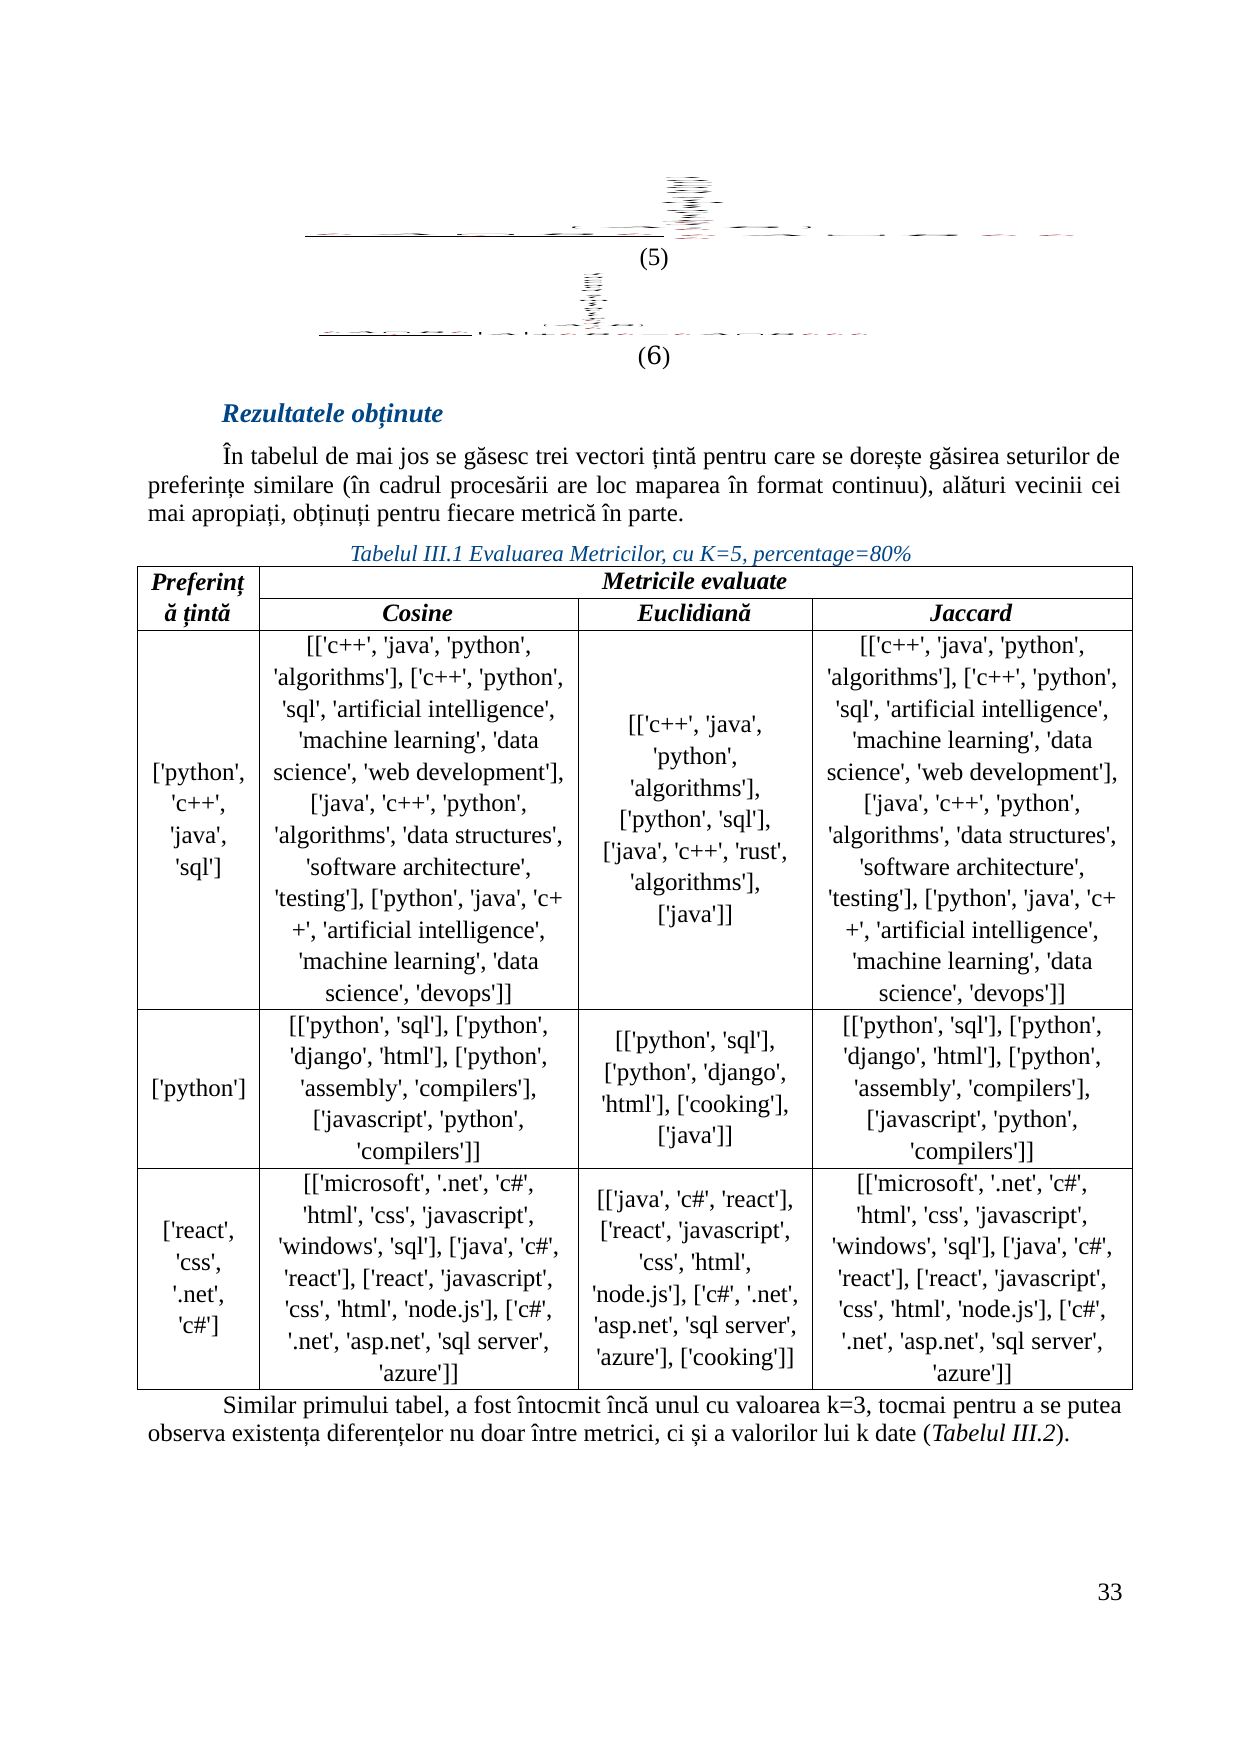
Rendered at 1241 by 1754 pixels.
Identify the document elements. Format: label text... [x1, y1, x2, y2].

table_cell [['c++', 'java', 'python', 'algorithms'], ['c++', 'python', 'sql', 'artificial intelligence', 'machine learning', 'data science', 'web development'], ['java', 'c++', 'python', 'algorithms', 'data structures', 'software architecture', 'testing'], ['python', 'java', 'c++', 'artificial intelligence', 'machine learning', 'data science', 'devops']] [813, 631, 1132, 1009]
text Similar primului tabel, a fost întocmit încă unul cu valoarea k=3, tocmai pentru a se putea observa existența diferențelor nu doar între metrici, ci și a valorilor lui k date (Tabelul III.2). [148, 1390, 1122, 1447]
table_header Preferință țintă [138, 567, 259, 630]
table_cell ['python', 'c++', 'java', 'sql'] [138, 631, 259, 1009]
text În tabelul de mai jos se găsesc trei vectori țintă pentru care se dorește găsirea seturilor de preferințe similare (în cadrul procesării are loc maparea în format continuu), alături vecinii cei mai apropiați, obținuți pentru fiecare metrică în parte. [148, 441, 1122, 527]
table_cell Euclidiană [579, 599, 812, 630]
table_cell [['microsoft', '.net', 'c#', 'html', 'css', 'javascript', 'windows', 'sql'], ['java', 'c#', 'react'], ['react', 'javascript', 'css', 'html', 'node.js'], ['c#', '.net', 'asp.net', 'sql server', 'azure']] [260, 1169, 578, 1389]
subtitle Rezultatele obținute [221, 397, 1122, 428]
table_header Metricile evaluate [260, 567, 1132, 598]
table_cell Cosine [260, 599, 578, 630]
table_cell [['c++', 'java', 'python', 'algorithms'], ['python', 'sql'], ['java', 'c++', 'rust', 'algorithms'], ['java']] [579, 631, 812, 1009]
table_cell [['python', 'sql'], ['python', 'django', 'html'], ['cooking'], ['java']] [579, 1010, 812, 1168]
table_cell [['python', 'sql'], ['python', 'django', 'html'], ['python', 'assembly', 'compilers'], ['javascript', 'python', 'compilers']] [813, 1010, 1132, 1168]
table_cell ['react', 'css', '.net', 'c#'] [138, 1169, 259, 1389]
text Tabelul III.1 Evaluarea Metricilor, cu K=5, percentage=80% [148, 539, 1122, 566]
table_cell [['python', 'sql'], ['python', 'django', 'html'], ['python', 'assembly', 'compilers'], ['javascript', 'python', 'compilers']] [260, 1010, 578, 1168]
text (6) [148, 274, 1085, 369]
text (5) [148, 177, 1085, 271]
table_cell Jaccard [813, 599, 1132, 630]
table_cell ['python'] [138, 1010, 259, 1168]
table_cell [['java', 'c#', 'react'], ['react', 'javascript', 'css', 'html', 'node.js'], ['c#', '.net', 'asp.net', 'sql server', 'azure'], ['cooking']] [579, 1169, 812, 1389]
table_cell [['microsoft', '.net', 'c#', 'html', 'css', 'javascript', 'windows', 'sql'], ['java', 'c#', 'react'], ['react', 'javascript', 'css', 'html', 'node.js'], ['c#', '.net', 'asp.net', 'sql server', 'azure']] [813, 1169, 1132, 1389]
table_cell [['c++', 'java', 'python', 'algorithms'], ['c++', 'python', 'sql', 'artificial intelligence', 'machine learning', 'data science', 'web development'], ['java', 'c++', 'python', 'algorithms', 'data structures', 'software architecture', 'testing'], ['python', 'java', 'c++', 'artificial intelligence', 'machine learning', 'data science', 'devops']] [260, 631, 578, 1009]
